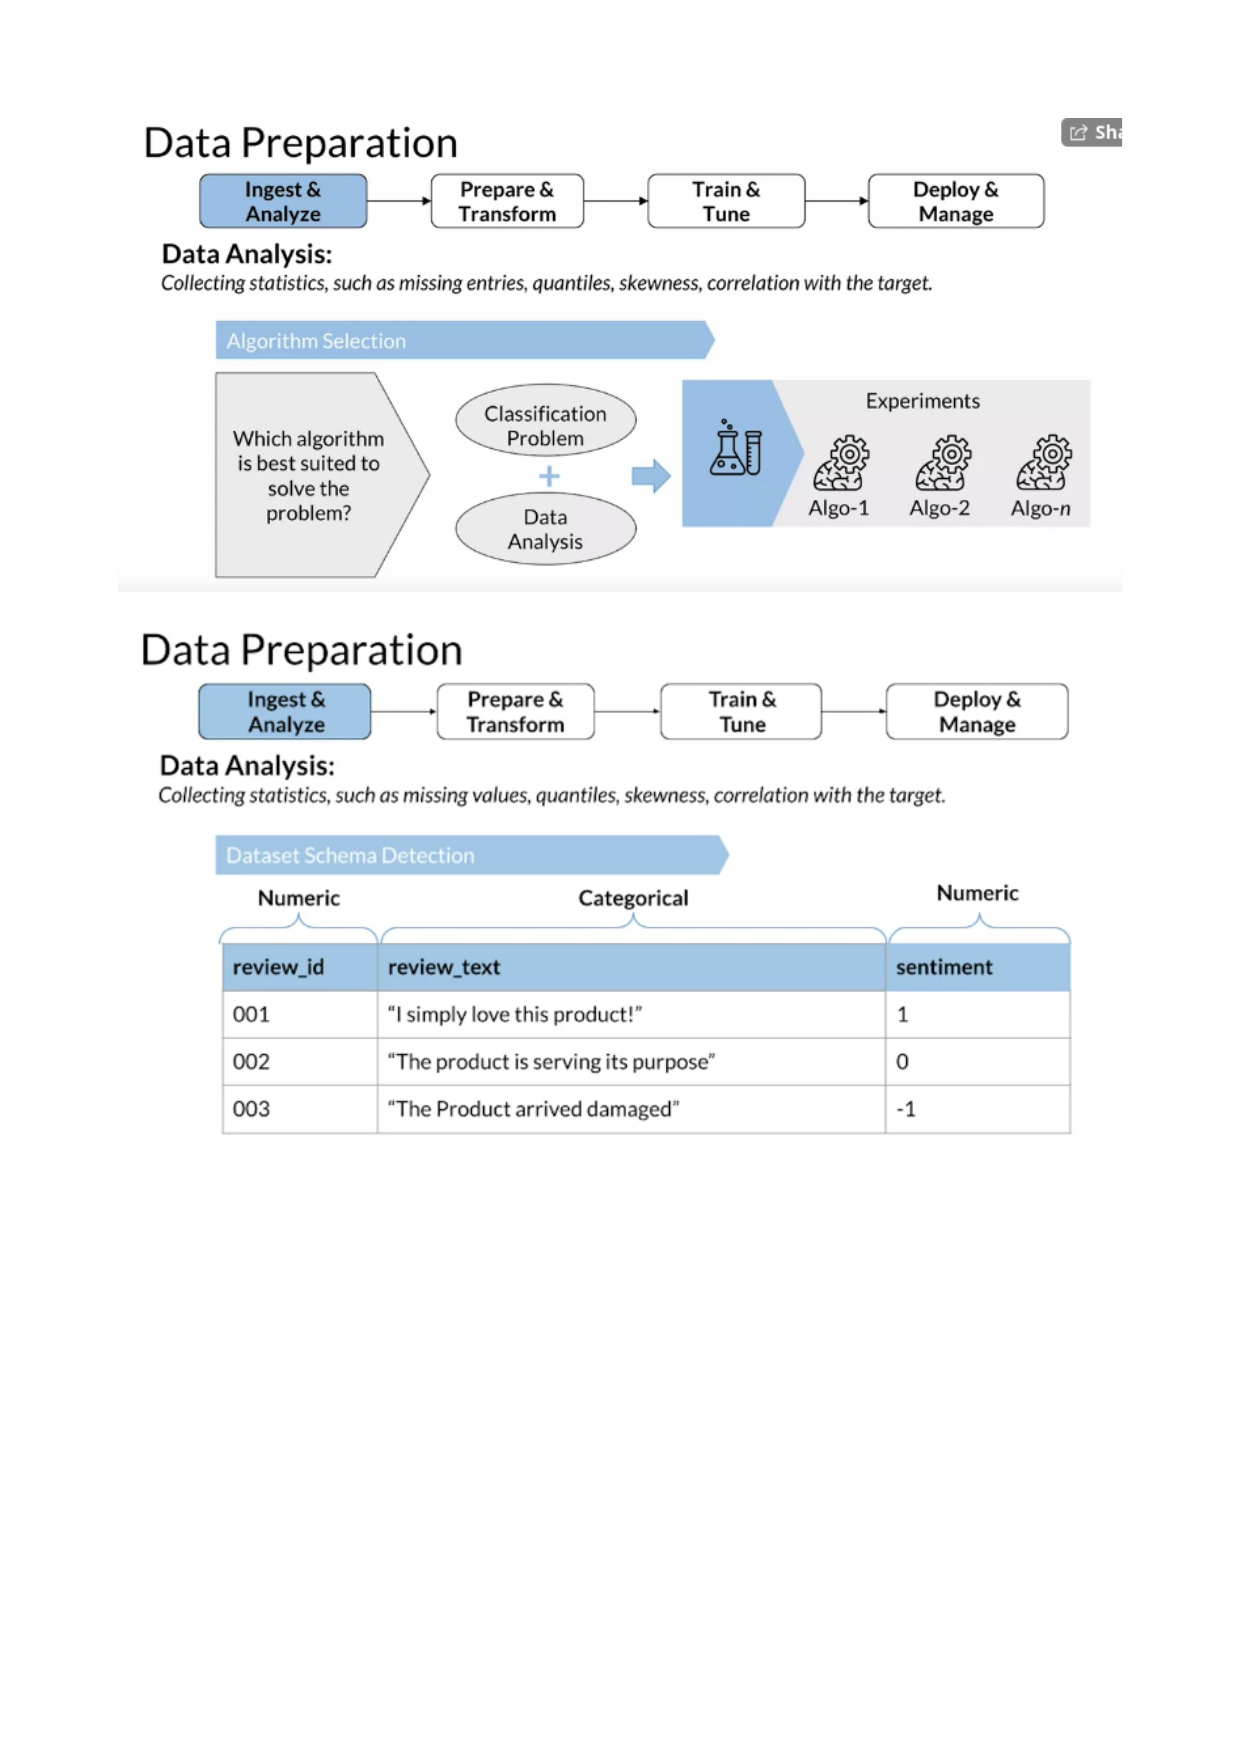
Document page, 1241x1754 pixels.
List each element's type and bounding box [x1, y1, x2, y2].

picture [118, 621, 1123, 1147]
picture [118, 118, 1123, 592]
